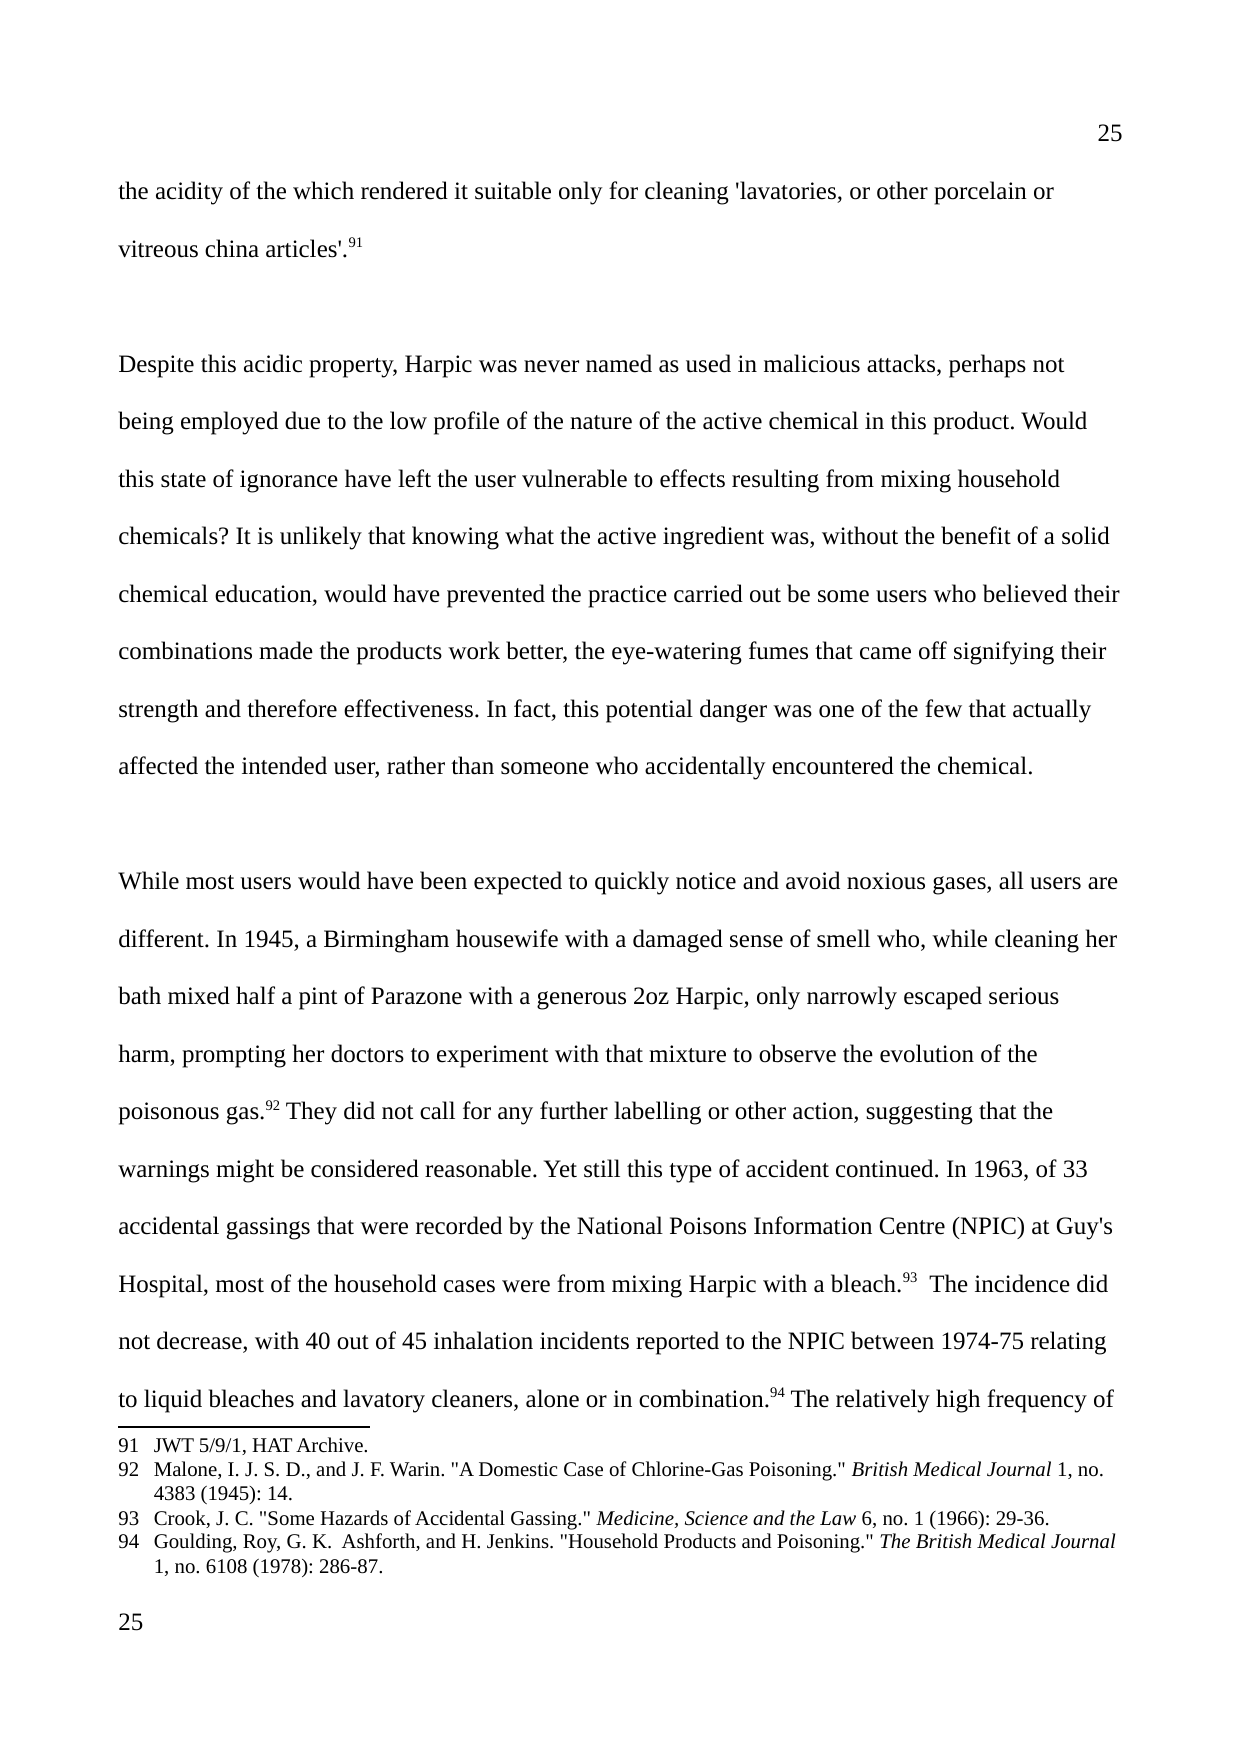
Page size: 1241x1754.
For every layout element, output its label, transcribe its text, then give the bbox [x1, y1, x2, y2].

text Malone, I. J. S. D., and J. F. Warin. "A Domestic Case of Chlorine-Gas Poisoning." British Medical Journal 1, no. 4383 (1945): 14. [118, 1457, 1122, 1505]
text While most users would have been expected to quickly notice and avoid noxious gases, all users are different. In 1945, a Birmingham housewife with a damaged sense of smell who, while cleaning her bath mixed half a pint of Parazone with a generous 2oz Harpic, only narrowly escaped serious harm, prompting her doctors to experiment with that mixture to observe the evolution of the poisonous gas. They did not call for any further labelling or other action, suggesting that the warnings might be considered reasonable. Yet still this type of accident continued. In 1963, of 33 accidental gassings that were recorded by the National Poisons Information Centre (NPIC) at Guy's Hospital, most of the household cases were from mixing Harpic with a bleach. The incidence did not decrease, with 40 out of 45 inhalation incidents reported to the NPIC between 1974-75 relating to liquid bleaches and lavatory cleaners, alone or in combination. The relatively high frequency of [118, 866, 1122, 1413]
text JWT 5/9/1, HAT Archive. [118, 1433, 1122, 1457]
text Despite this acidic property, Harpic was never named as used in malicious attacks, perhaps not being employed due to the low profile of the nature of the active chemical in this product. Would this state of ignorance have left the user vulnerable to effects resulting from mixing household chemicals? It is unlikely that knowing what the active ingredient was, without the benefit of a solid chemical education, would have prevented the practice carried out be some users who believed their combinations made the products work better, the eye-watering fumes that came off signifying their strength and therefore effectiveness. In fact, this potential danger was one of the few that actually affected the intended user, rather than someone who accidentally encountered the chemical. [118, 349, 1122, 780]
text Goulding, Roy, G. K. Ashforth, and H. Jenkins. "Household Products and Poisoning." The British Medical Journal 1, no. 6108 (1978): 286-87. [118, 1529, 1122, 1578]
text the acidity of the which rendered it suitable only for cleaning 'lavatories, or other porcelain or vitreous china articles'. [118, 176, 1122, 263]
text Crook, J. C. "Some Hazards of Accidental Gassing." Medicine, Science and the Law 6, no. 1 (1966): 29-36. [118, 1505, 1122, 1529]
